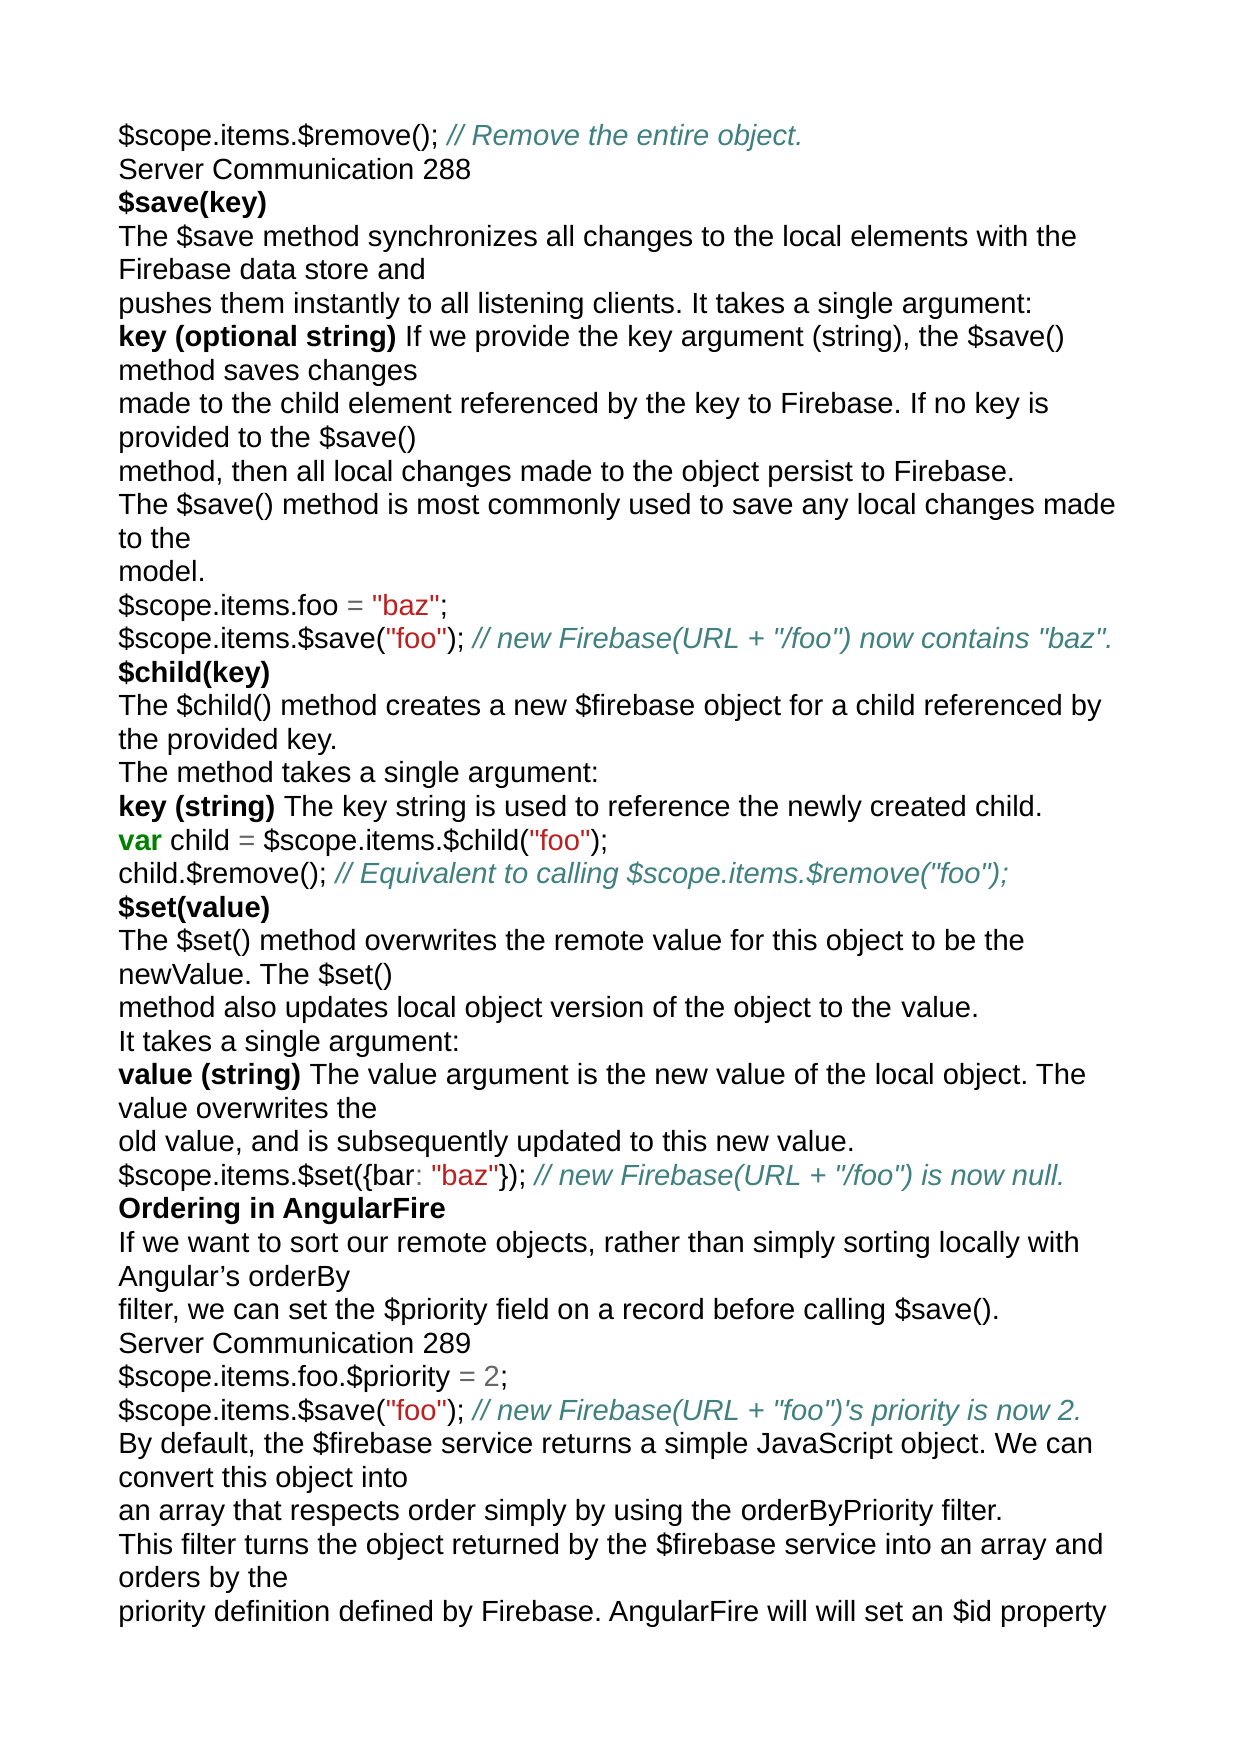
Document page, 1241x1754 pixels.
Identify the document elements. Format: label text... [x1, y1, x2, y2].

text key (string) The key string is used to reference the newly created child. [118, 789, 1122, 822]
text The $set() method overwrites the remote value for this object to be the newValue. The $set() [118, 923, 1122, 990]
text method, then all local changes made to the object persist to Firebase. [118, 453, 1122, 487]
text The $child() method creates a new $firebase object for a child referenced by the provided key. [118, 688, 1122, 755]
text If we want to sort our remote objects, rather than simply sorting locally with Angular’s orderBy [118, 1225, 1122, 1292]
text $scope.items.$set({bar: "baz"}); // new Firebase(URL + "/foo") is now null. [118, 1158, 1122, 1191]
text $scope.items.$remove(); // Remove the entire object. [118, 118, 1122, 152]
text $save(key) [118, 185, 1122, 219]
text method also updates local object version of the object to the value. [118, 990, 1122, 1024]
text This filter turns the object returned by the $firebase service into an array and orders by the [118, 1527, 1122, 1594]
text key (optional string) If we provide the key argument (string), the $save() method saves changes [118, 319, 1122, 386]
text The $save() method is most commonly used to save any local changes made to the [118, 487, 1122, 554]
text $scope.items.$save("foo"); // new Firebase(URL + "foo")'s priority is now 2. [118, 1393, 1122, 1426]
text child.$remove(); // Equivalent to calling $scope.items.$remove("foo"); [118, 856, 1122, 889]
text old value, and is subsequently updated to this new value. [118, 1124, 1122, 1158]
text The $save method synchronizes all changes to the local elements with the Firebase data store and [118, 219, 1122, 286]
text model. [118, 554, 1122, 588]
text pushes them instantly to all listening clients. It takes a single argument: [118, 286, 1122, 319]
text It takes a single argument: [118, 1024, 1122, 1057]
text Server Communication 288 [118, 152, 1122, 185]
text $set(value) [118, 889, 1122, 923]
text made to the child element referenced by the key to Firebase. If no key is provided to the $save() [118, 386, 1122, 453]
text value (string) The value argument is the new value of the local object. The value overwrites the [118, 1057, 1122, 1124]
text filter, we can set the $priority field on a record before calling $save(). [118, 1292, 1122, 1326]
text $child(key) [118, 655, 1122, 688]
text var child = $scope.items.$child("foo"); [118, 822, 1122, 856]
text By default, the $firebase service returns a simple JavaScript object. We can convert this object into [118, 1426, 1122, 1493]
text an array that respects order simply by using the orderByPriority filter. [118, 1493, 1122, 1527]
text The method takes a single argument: [118, 755, 1122, 789]
text Server Communication 289 [118, 1326, 1122, 1359]
text $scope.items.foo.$priority = 2; [118, 1359, 1122, 1393]
text Ordering in AngularFire [118, 1191, 1122, 1225]
text priority definition defined by Firebase. AngularFire will will set an $id property [118, 1594, 1122, 1627]
text $scope.items.foo = "baz"; [118, 588, 1122, 621]
text $scope.items.$save("foo"); // new Firebase(URL + "/foo") now contains "baz". [118, 621, 1122, 655]
